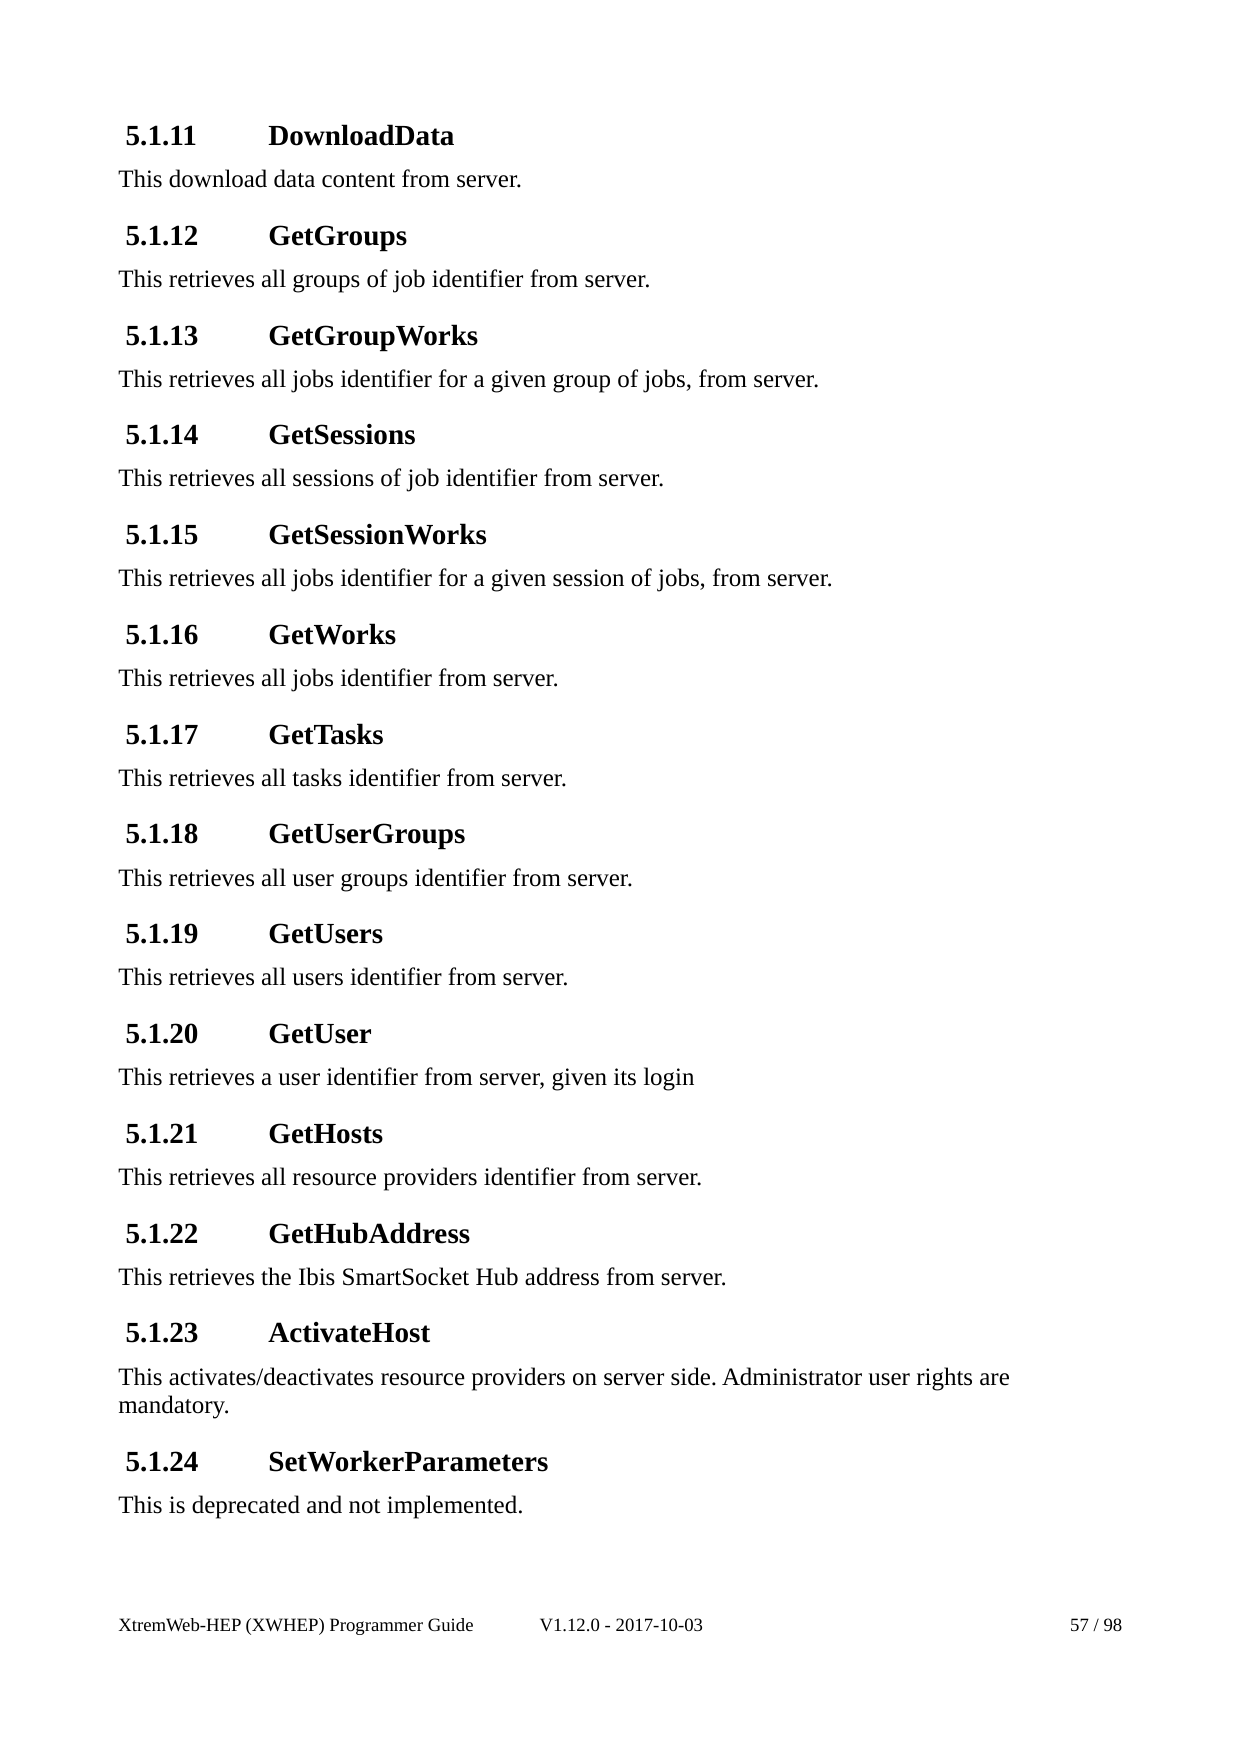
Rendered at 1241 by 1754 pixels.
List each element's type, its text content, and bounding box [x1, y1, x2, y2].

subtitle DownloadData [118, 118, 1122, 152]
text This retrieves all users identifier from server. [118, 962, 1122, 991]
subtitle ActivateHost [118, 1316, 1122, 1349]
subtitle GetHosts [118, 1116, 1122, 1149]
subtitle SetWorkerParameters [118, 1444, 1122, 1478]
text This retrieves all sessions of job identifier from server. [118, 463, 1122, 492]
text This retrieves all tasks identifier from server. [118, 763, 1122, 792]
text This retrieves the Ibis SmartSocket Hub address from server. [118, 1262, 1122, 1291]
subtitle GetUserGroups [118, 817, 1122, 850]
subtitle GetGroups [118, 218, 1122, 251]
text This retrieves all jobs identifier from server. [118, 663, 1122, 692]
text This retrieves all groups of job identifier from server. [118, 264, 1122, 293]
text This retrieves all jobs identifier for a given group of jobs, from server. [118, 364, 1122, 392]
subtitle GetTasks [118, 717, 1122, 750]
text This is deprecated and not implemented. [118, 1490, 1122, 1519]
text This retrieves a user identifier from server, given its login [118, 1062, 1122, 1091]
subtitle GetSessions [118, 417, 1122, 451]
subtitle GetWorks [118, 617, 1122, 651]
text This retrieves all user groups identifier from server. [118, 863, 1122, 891]
subtitle GetGroupWorks [118, 318, 1122, 351]
text This retrieves all resource providers identifier from server. [118, 1162, 1122, 1191]
subtitle GetUsers [118, 916, 1122, 950]
subtitle GetHubAddress [118, 1216, 1122, 1249]
subtitle GetSessionWorks [118, 517, 1122, 551]
text This download data content from server. [118, 164, 1122, 193]
subtitle GetUser [118, 1016, 1122, 1050]
text This retrieves all jobs identifier for a given session of jobs, from server. [118, 563, 1122, 592]
text This activates/deactivates resource providers on server side. Administrator user rights are mandatory. [118, 1362, 1122, 1419]
